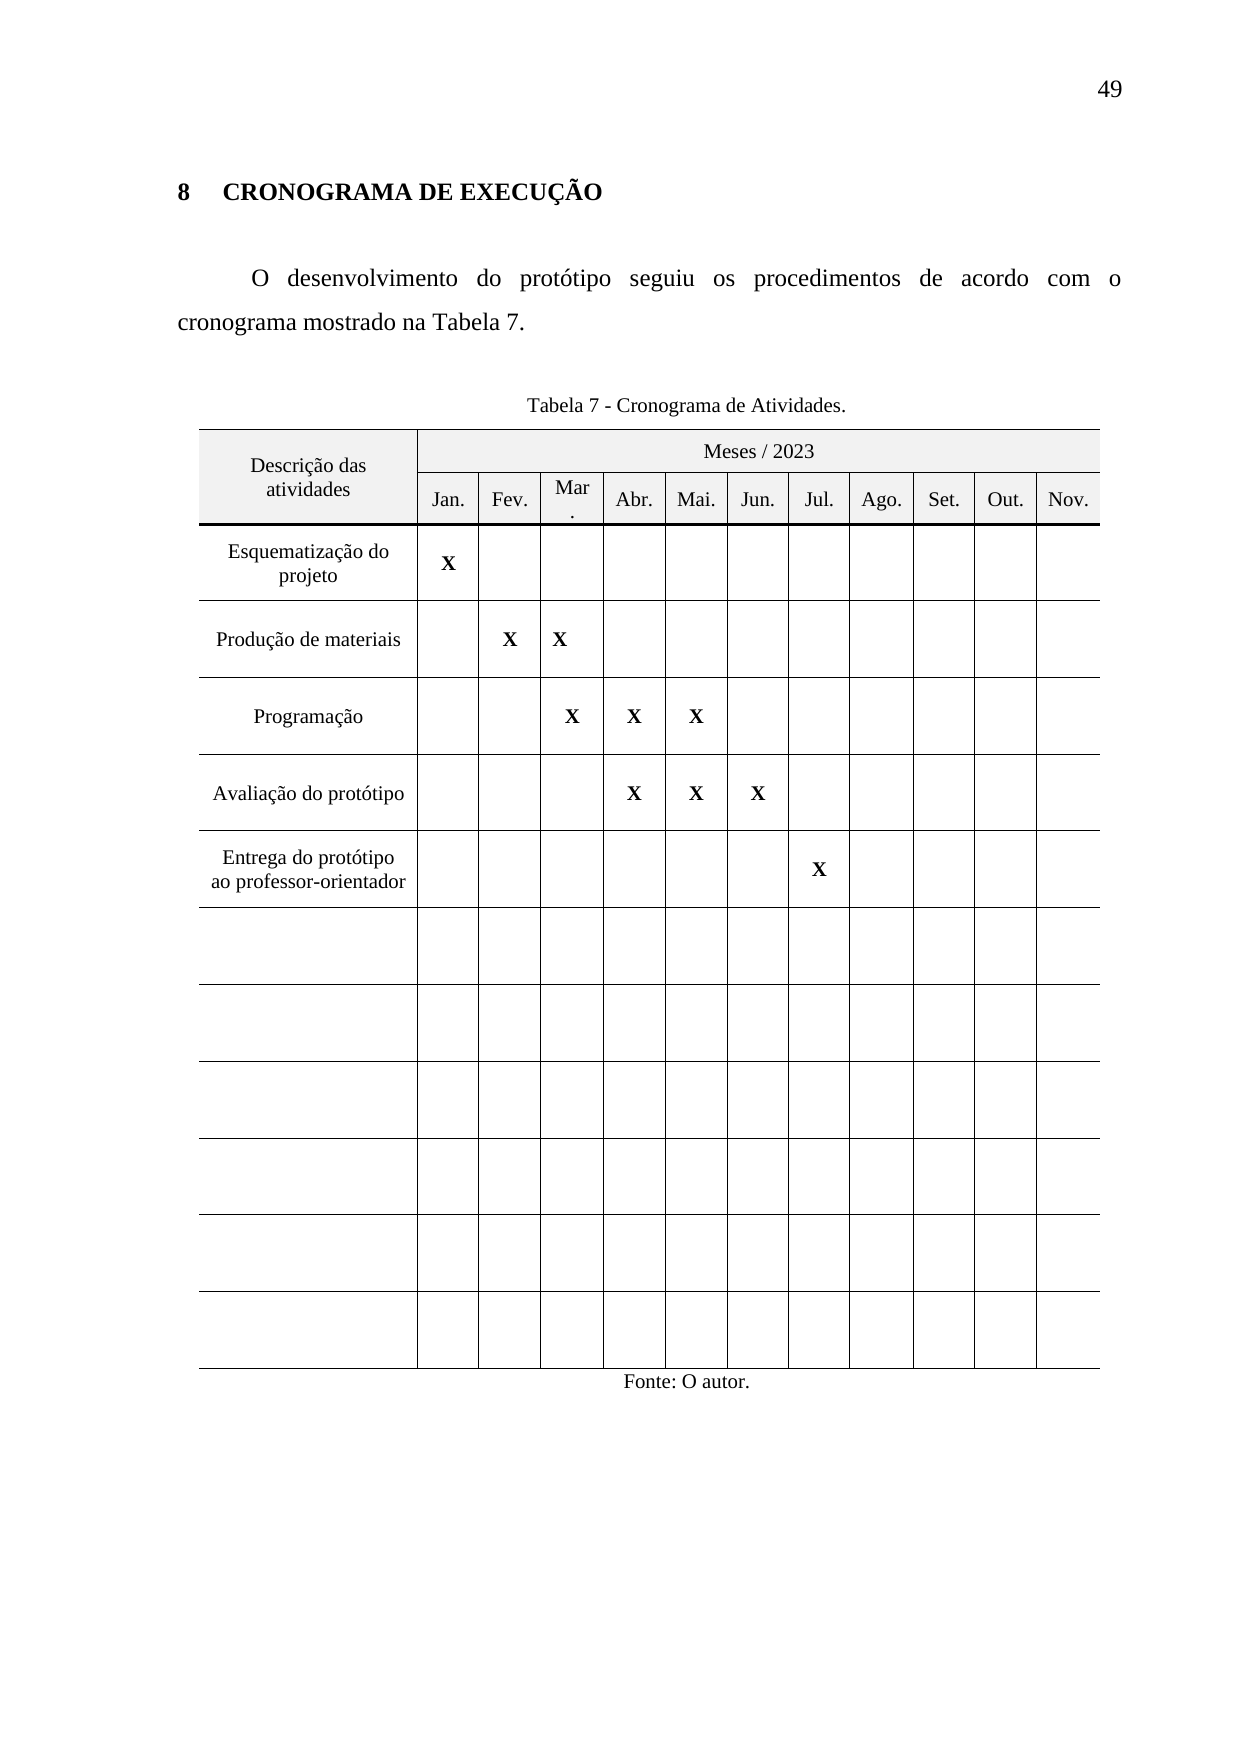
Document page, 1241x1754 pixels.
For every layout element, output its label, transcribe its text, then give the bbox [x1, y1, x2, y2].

table_cell Programação [199, 678, 417, 753]
table_cell [418, 985, 478, 1061]
table_cell X [666, 678, 727, 753]
table_cell [914, 755, 974, 830]
table_cell Avaliação do protótipo [199, 755, 417, 830]
table_cell [666, 526, 727, 600]
table_cell [789, 1292, 849, 1368]
table_cell [975, 526, 1036, 600]
table_cell X [418, 526, 478, 600]
table_cell [666, 601, 727, 677]
table_cell [541, 831, 603, 907]
table_cell X [728, 755, 788, 830]
table_cell [541, 908, 603, 984]
table_cell Out. [975, 473, 1036, 523]
text Tabela 7 - Cronograma de Atividades. [177, 393, 1122, 417]
table_cell Nov. [1037, 473, 1100, 523]
table_cell Jan. [418, 473, 478, 523]
table_cell X [541, 601, 603, 677]
table_cell Esquematização do projeto [199, 526, 417, 600]
table_cell [728, 1292, 788, 1368]
table_cell [850, 601, 913, 677]
table_cell [789, 1062, 849, 1137]
table_cell [418, 1292, 478, 1368]
table_cell [975, 678, 1036, 753]
table_cell Abr. [604, 473, 665, 523]
table_cell [418, 678, 478, 753]
table_cell [850, 908, 913, 984]
table_cell [479, 985, 540, 1061]
table_cell [479, 1215, 540, 1291]
table_header Descrição das atividades [199, 430, 417, 523]
table_cell [914, 1062, 974, 1137]
table_cell [666, 1062, 727, 1137]
table_cell [1037, 1292, 1100, 1368]
table_cell [850, 526, 913, 600]
table_cell [914, 1139, 974, 1214]
table_cell [789, 601, 849, 677]
table_cell [975, 755, 1036, 830]
table_cell [199, 1215, 417, 1291]
table_cell [789, 1215, 849, 1291]
table_cell [789, 526, 849, 600]
table_cell [789, 678, 849, 753]
table_cell [541, 1292, 603, 1368]
table_cell [1037, 678, 1100, 753]
table_cell [666, 908, 727, 984]
table_cell [604, 1215, 665, 1291]
table_cell Jul. [789, 473, 849, 523]
table_cell [199, 985, 417, 1061]
table_cell [728, 601, 788, 677]
table_cell [850, 1215, 913, 1291]
table_header Meses / 2023 [418, 430, 1100, 472]
table_cell [604, 1062, 665, 1137]
table_cell Mar. [541, 473, 603, 523]
table_cell [666, 985, 727, 1061]
table_cell [728, 526, 788, 600]
table_cell [418, 755, 478, 830]
table_cell [789, 755, 849, 830]
table_cell [850, 1062, 913, 1137]
table_cell [479, 678, 540, 753]
table_cell [666, 1292, 727, 1368]
table_cell [199, 1062, 417, 1137]
table_cell [975, 985, 1036, 1061]
table_cell [1037, 526, 1100, 600]
table_cell [975, 1292, 1036, 1368]
table_cell [479, 1292, 540, 1368]
table_cell [1037, 1062, 1100, 1137]
table_cell [850, 678, 913, 753]
table_cell X [666, 755, 727, 830]
table_cell [728, 678, 788, 753]
table_cell [728, 1062, 788, 1137]
table_cell [418, 1215, 478, 1291]
table_cell [1037, 1139, 1100, 1214]
table_cell [975, 908, 1036, 984]
table_cell [418, 1062, 478, 1137]
table_cell [850, 1139, 913, 1214]
table_cell [975, 1139, 1036, 1214]
table_cell [541, 1062, 603, 1137]
table_cell [1037, 908, 1100, 984]
table_cell [479, 908, 540, 984]
table_cell [914, 601, 974, 677]
table_cell X [541, 678, 603, 753]
table_cell [975, 1215, 1036, 1291]
table_cell [850, 831, 913, 907]
table_cell [850, 755, 913, 830]
table_cell [728, 908, 788, 984]
table_cell [479, 755, 540, 830]
text O desenvolvimento do protótipo seguiu os procedimentos de acordo com o cronograma mostrado na Tabela 7. [177, 263, 1122, 335]
table_cell X [479, 601, 540, 677]
table_cell [975, 1062, 1036, 1137]
table_cell [199, 1139, 417, 1214]
table_cell [728, 1139, 788, 1214]
table_cell Ago. [850, 473, 913, 523]
table_cell [850, 1292, 913, 1368]
table_cell [1037, 755, 1100, 830]
table_cell [604, 985, 665, 1061]
table_cell [850, 985, 913, 1061]
table_cell [728, 985, 788, 1061]
table_cell [479, 1139, 540, 1214]
table_cell [418, 908, 478, 984]
table_cell Set. [914, 473, 974, 523]
table_cell [789, 908, 849, 984]
table_cell [914, 1215, 974, 1291]
table_cell [418, 601, 478, 677]
table_cell [975, 601, 1036, 677]
table_cell [914, 908, 974, 984]
table_cell [666, 1139, 727, 1214]
table_cell [604, 526, 665, 600]
table_cell [604, 831, 665, 907]
table_cell [728, 1215, 788, 1291]
table_cell [199, 1292, 417, 1368]
table_cell [914, 831, 974, 907]
table_cell [728, 831, 788, 907]
table_cell [418, 1139, 478, 1214]
table_cell [1037, 1215, 1100, 1291]
table_cell [975, 831, 1036, 907]
table_cell [479, 526, 540, 600]
table_cell [1037, 831, 1100, 907]
table_cell Fev. [479, 473, 540, 523]
table_cell [1037, 601, 1100, 677]
table_cell [604, 1139, 665, 1214]
table_cell X [604, 678, 665, 753]
table_cell [914, 678, 974, 753]
table_cell X [789, 831, 849, 907]
table_cell [541, 526, 603, 600]
table_cell [789, 985, 849, 1061]
table_cell Mai. [666, 473, 727, 523]
table_cell Jun. [728, 473, 788, 523]
table_cell [479, 1062, 540, 1137]
table_cell [541, 1215, 603, 1291]
table_cell [914, 1292, 974, 1368]
table_cell [604, 1292, 665, 1368]
table_cell [479, 831, 540, 907]
text Fonte: O autor. [177, 1369, 1122, 1393]
table_cell [541, 985, 603, 1061]
table_cell [914, 985, 974, 1061]
table_cell [541, 1139, 603, 1214]
table_cell [604, 601, 665, 677]
table_cell X [604, 755, 665, 830]
table_cell [666, 831, 727, 907]
table_cell Produção de materiais [199, 601, 417, 677]
table_cell [1037, 985, 1100, 1061]
table_cell [914, 526, 974, 600]
subtitle CRONOGRAMA DE EXECUÇÃO [177, 177, 1122, 206]
table_cell [541, 755, 603, 830]
table_cell [418, 831, 478, 907]
table_cell [789, 1139, 849, 1214]
table_cell [199, 908, 417, 984]
table_cell [604, 908, 665, 984]
table_cell [666, 1215, 727, 1291]
table_cell Entrega do protótipo ao professor-orientador [199, 831, 417, 907]
